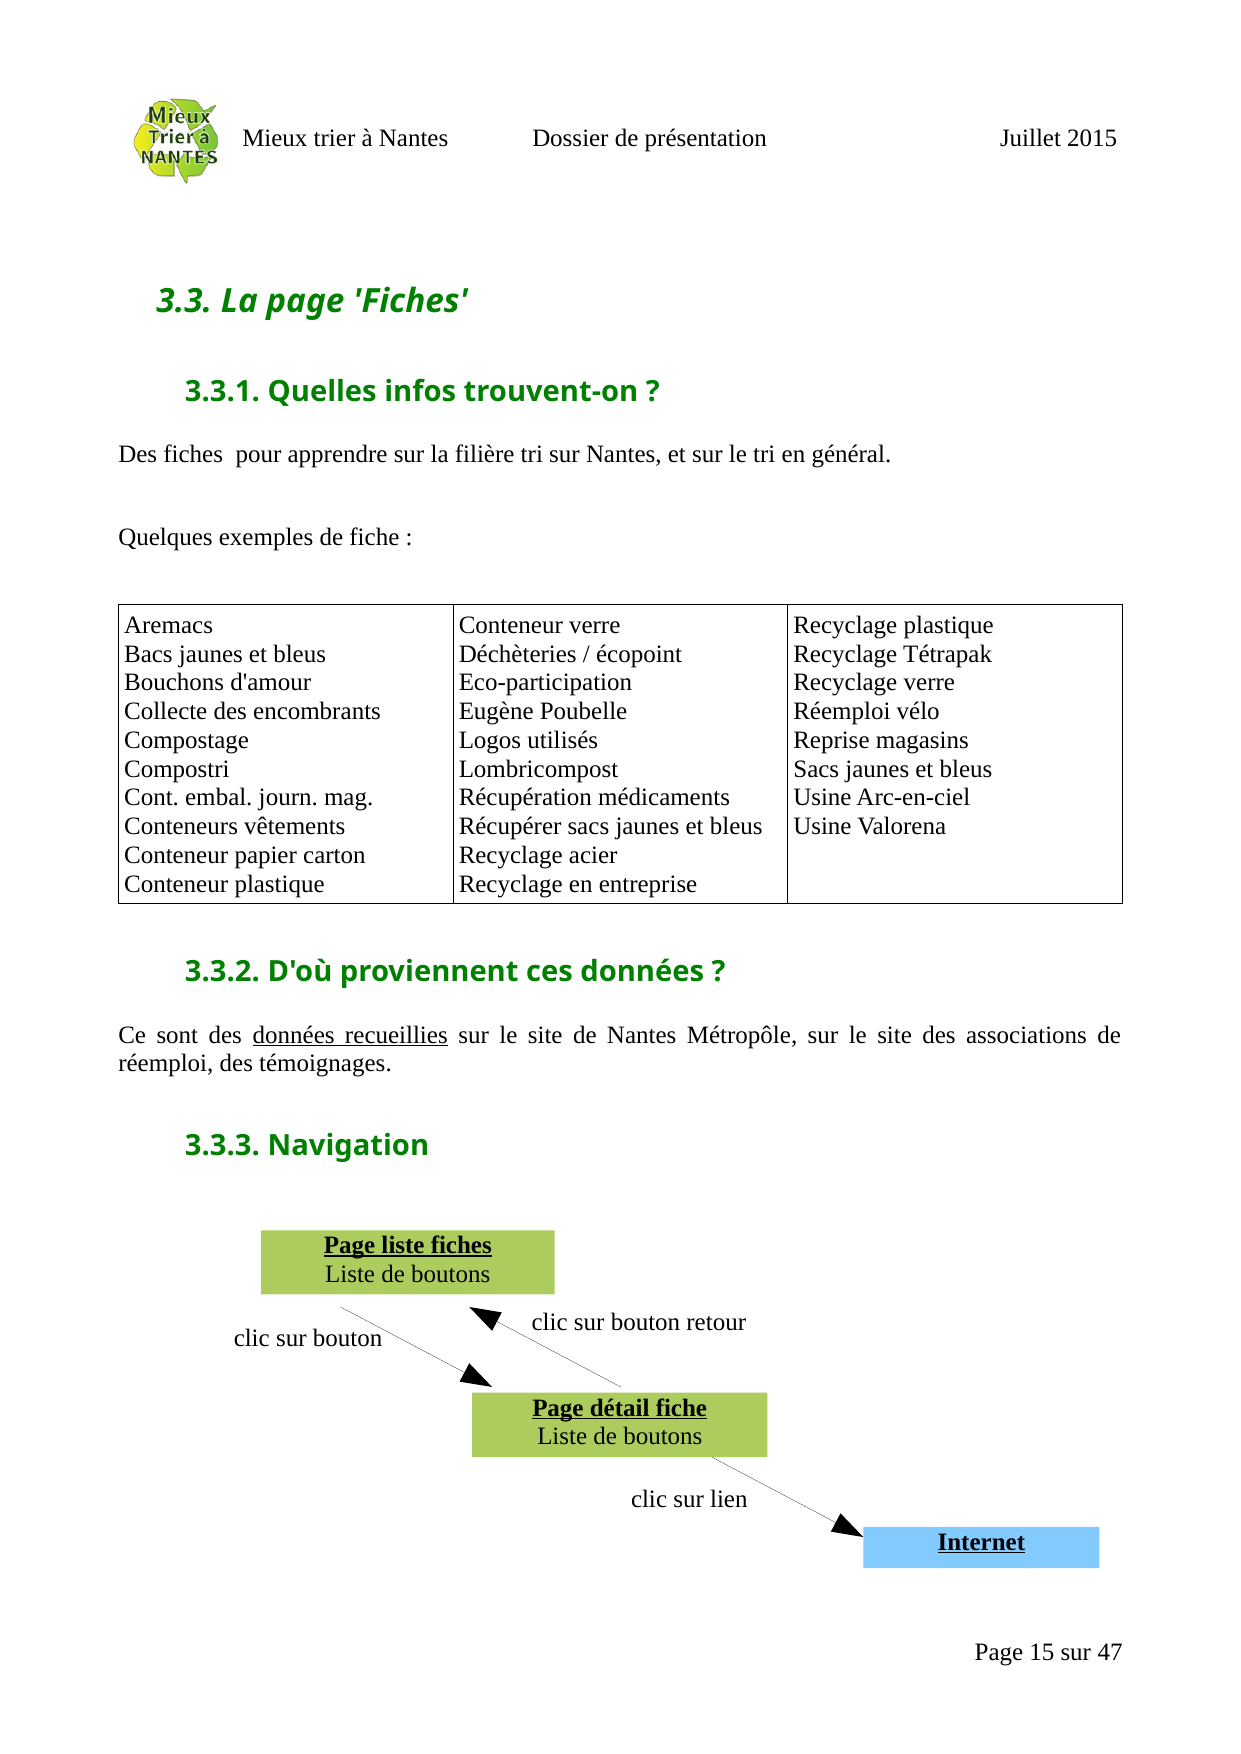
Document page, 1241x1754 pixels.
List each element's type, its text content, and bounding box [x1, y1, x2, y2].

text Quelques exemples de fiche : [118, 522, 1122, 550]
subtitle D'où proviennent ces données ? [148, 951, 1122, 990]
text Des fiches pour apprendre sur la filière tri sur Nantes, et sur le tri en général. [118, 439, 1122, 468]
text Ce sont des données recueillies sur le site de Nantes Métropôle, sur le site des associations de réemploi, des témoignages. [118, 1020, 1122, 1077]
picture [131, 95, 221, 185]
table_header Recyclage plastique Recyclage Tétrapak Recyclage verre Réemploi vélo Reprise magasins Sacs jaunes et bleus Usine Arc-en-ciel Usine Valorena [788, 605, 1122, 903]
subtitle La page 'Fiches' [148, 277, 1122, 323]
subtitle Navigation [148, 1124, 1122, 1164]
table_header Conteneur verre Déchèteries / écopoint Eco-participation Eugène Poubelle Logos utilisés Lombricompost Récupération médicaments Récupérer sacs jaunes et bleus Recyclage acier Recyclage en entreprise [454, 605, 787, 903]
subtitle Quelles infos trouvent-on ? [148, 370, 1122, 410]
table_header Aremacs Bacs jaunes et bleus Bouchons d'amour Collecte des encombrants Compostage Compostri Cont. embal. journ. mag. Conteneurs vêtements Conteneur papier carton Conteneur plastique [119, 605, 453, 903]
